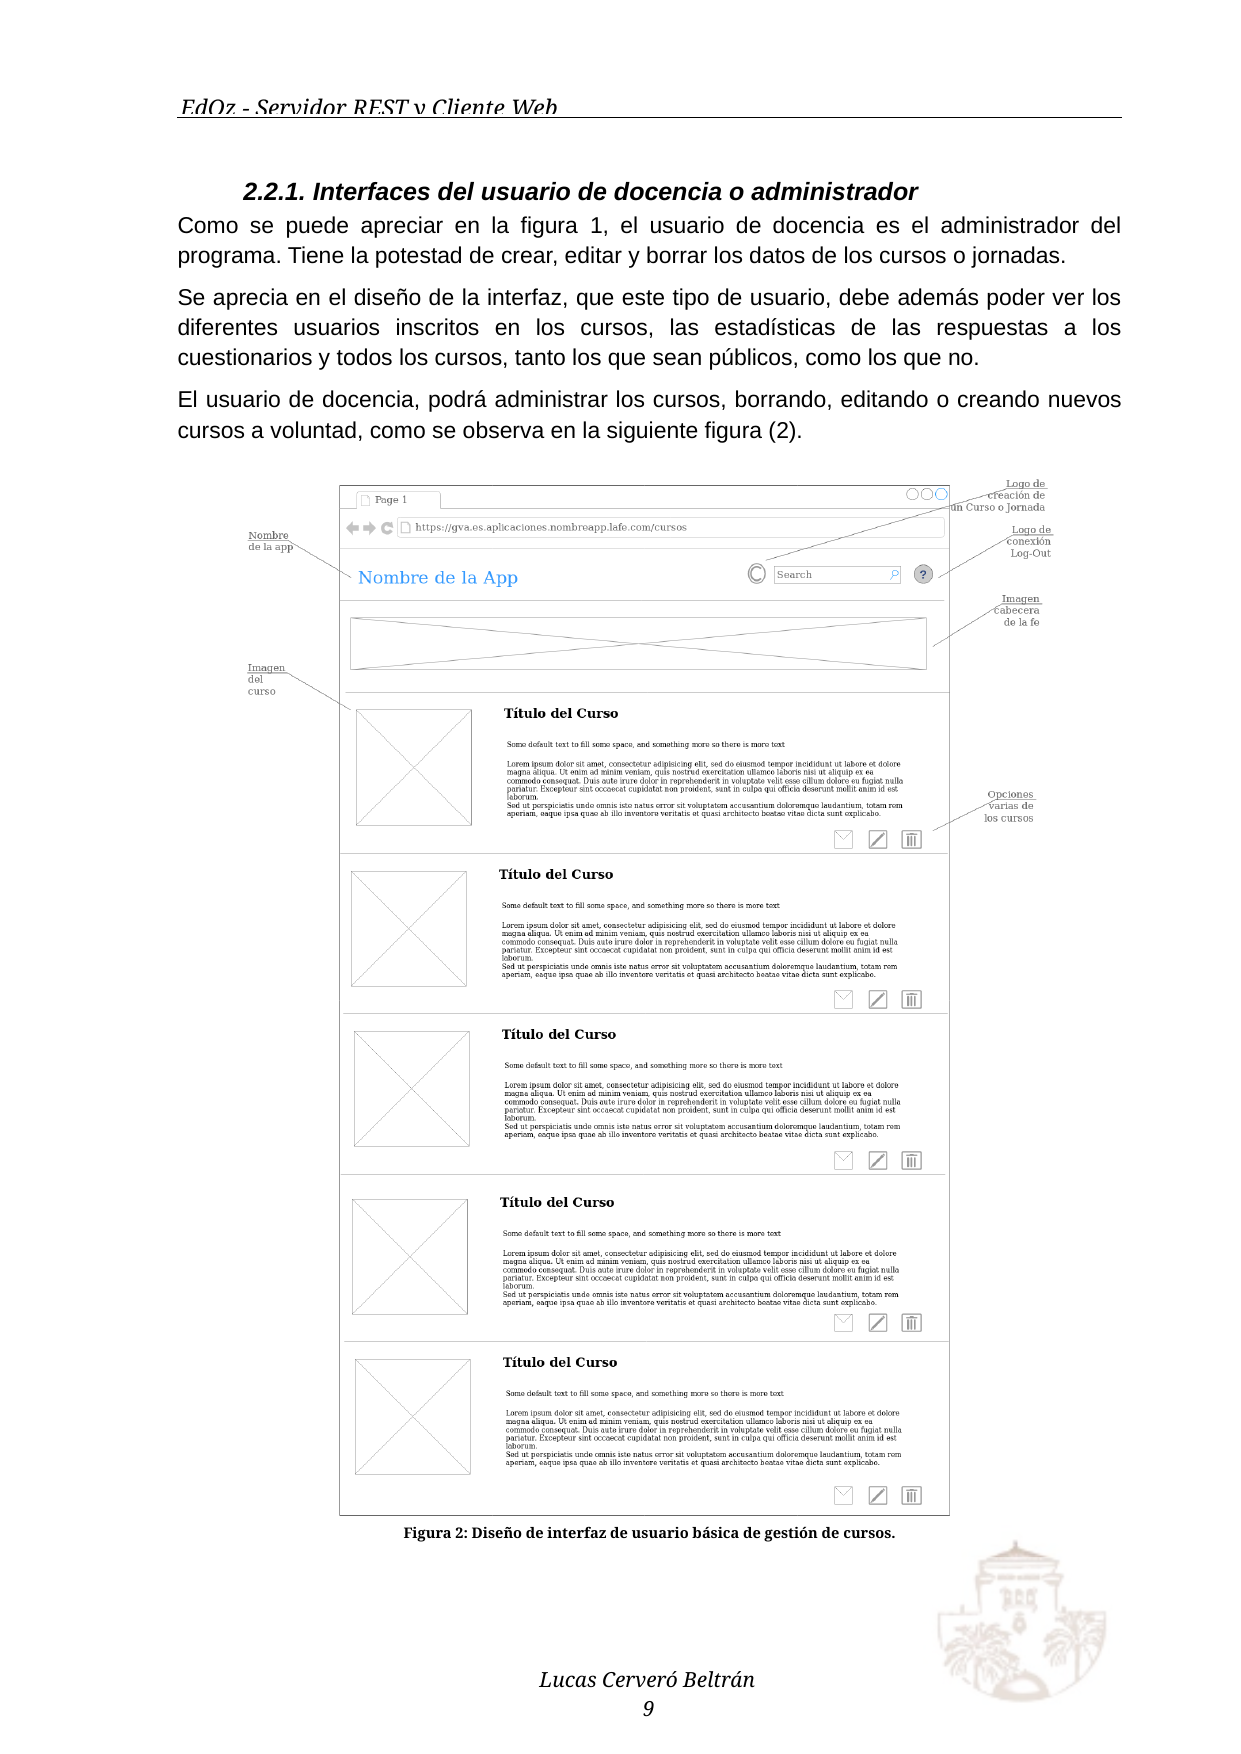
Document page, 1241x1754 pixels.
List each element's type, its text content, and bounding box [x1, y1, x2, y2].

text Figura 2: Diseño de interfaz de usuario básica de gestión de cursos. [243, 1519, 1056, 1543]
text El usuario de docencia, podrá administrar los cursos, borrando, editando o creando nuevos cursos a voluntad, como se observa en la siguiente figura (2). [177, 386, 1122, 443]
list Interfaces del usuario de docencia o administrador [177, 177, 1122, 206]
text Como se puede apreciar en la figura 1, el usuario de docencia es el administrador del programa. Tiene la potestad de crear, editar y borrar los datos de los cursos o jornadas. [177, 212, 1122, 268]
text Se aprecia en el diseño de la interfaz, que este tipo de usuario, debe además poder ver los diferentes usuarios inscritos en los cursos, las estadísticas de las respuestas a los cuestionarios y todos los cursos, tanto los que sean públicos, como los que no. [177, 284, 1122, 371]
picture [243, 471, 1057, 1519]
